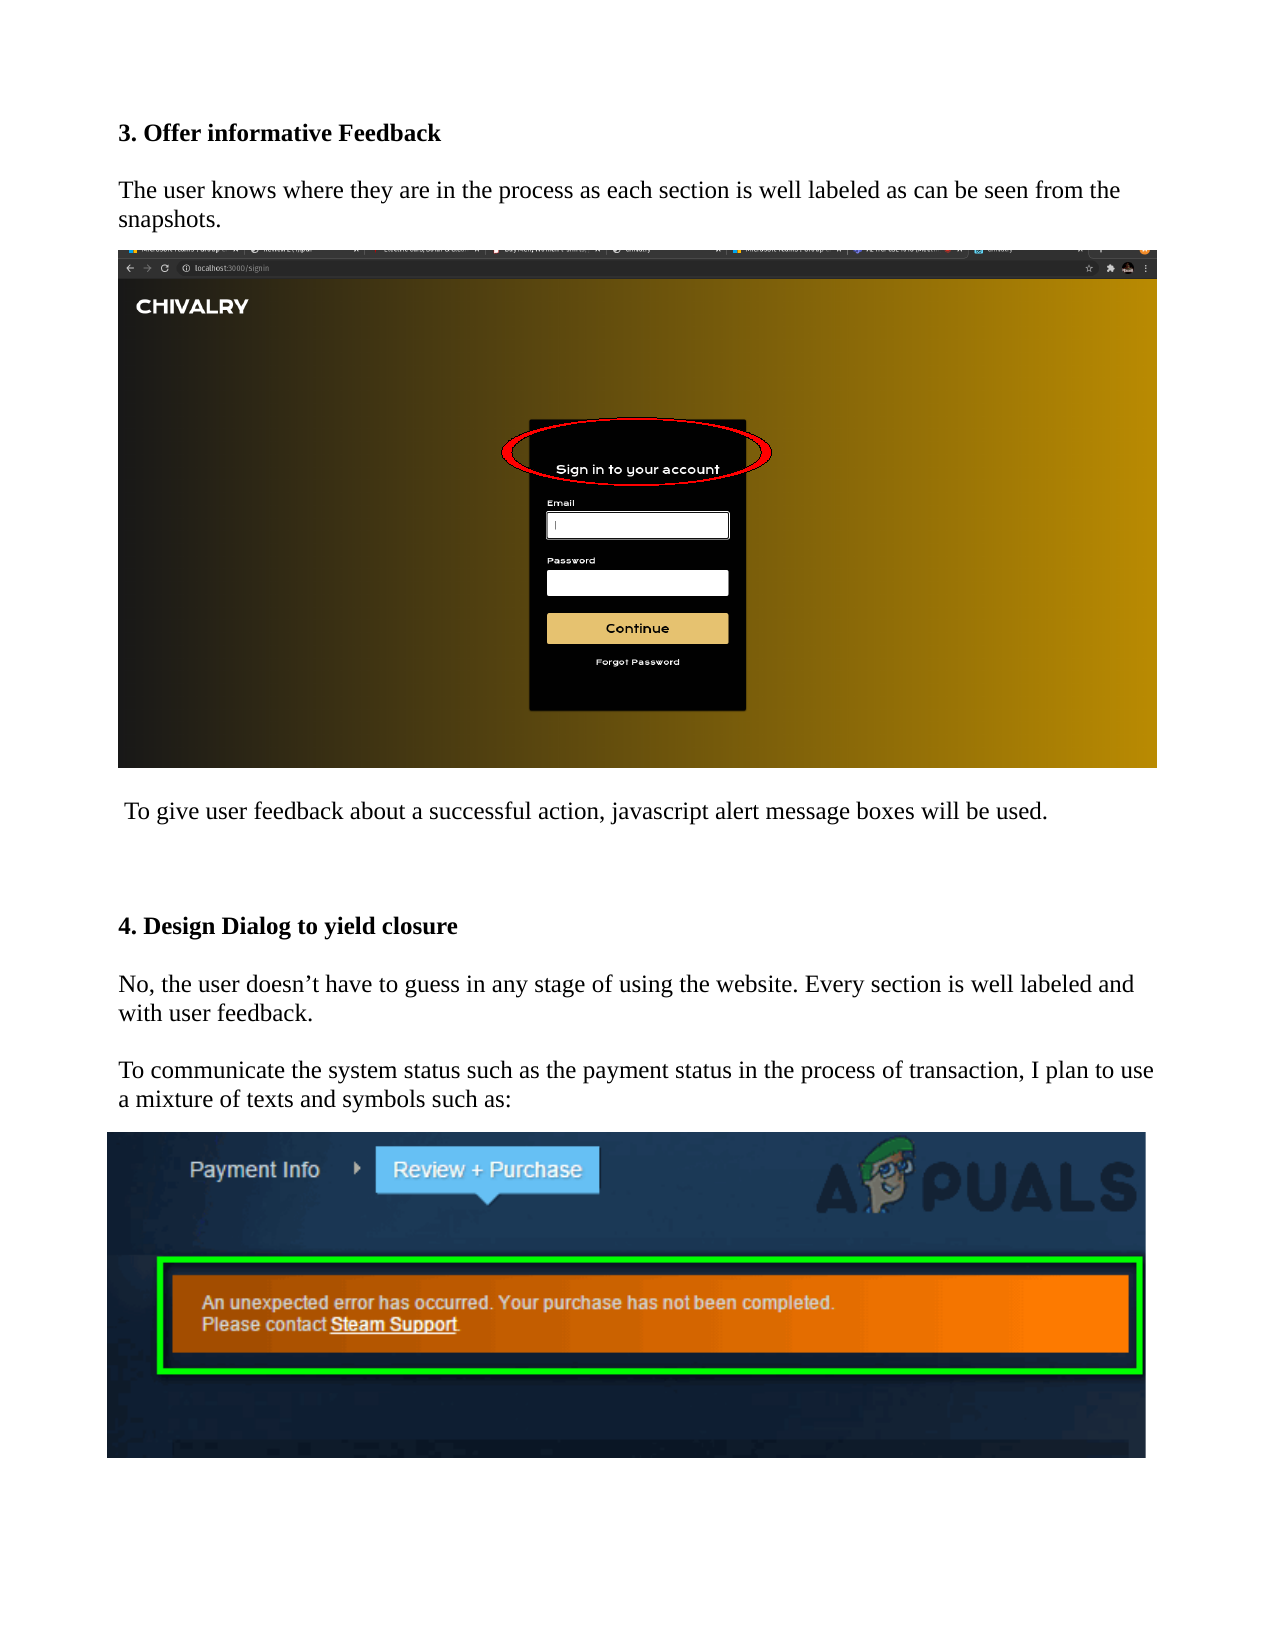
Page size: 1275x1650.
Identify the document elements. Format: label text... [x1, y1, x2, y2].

text 3. Offer informative Feedback [118, 118, 1157, 147]
text To communicate the system status such as the payment status in the process of transaction, I plan to use a mixture of texts and symbols such as: [118, 1055, 1157, 1113]
text To give user feedback about a successful action, javascript alert message boxes will be used. [118, 796, 1157, 825]
text The user knows where they are in the process as each section is well labeled as can be seen from the snapshots. [118, 176, 1157, 233]
picture [107, 1132, 1146, 1458]
text 4. Design Dialog to yield closure [118, 911, 1157, 940]
text No, the user doesn’t have to guess in any stage of using the website. Every section is well labeled and with user feedback. [118, 969, 1157, 1026]
picture [118, 250, 1157, 768]
